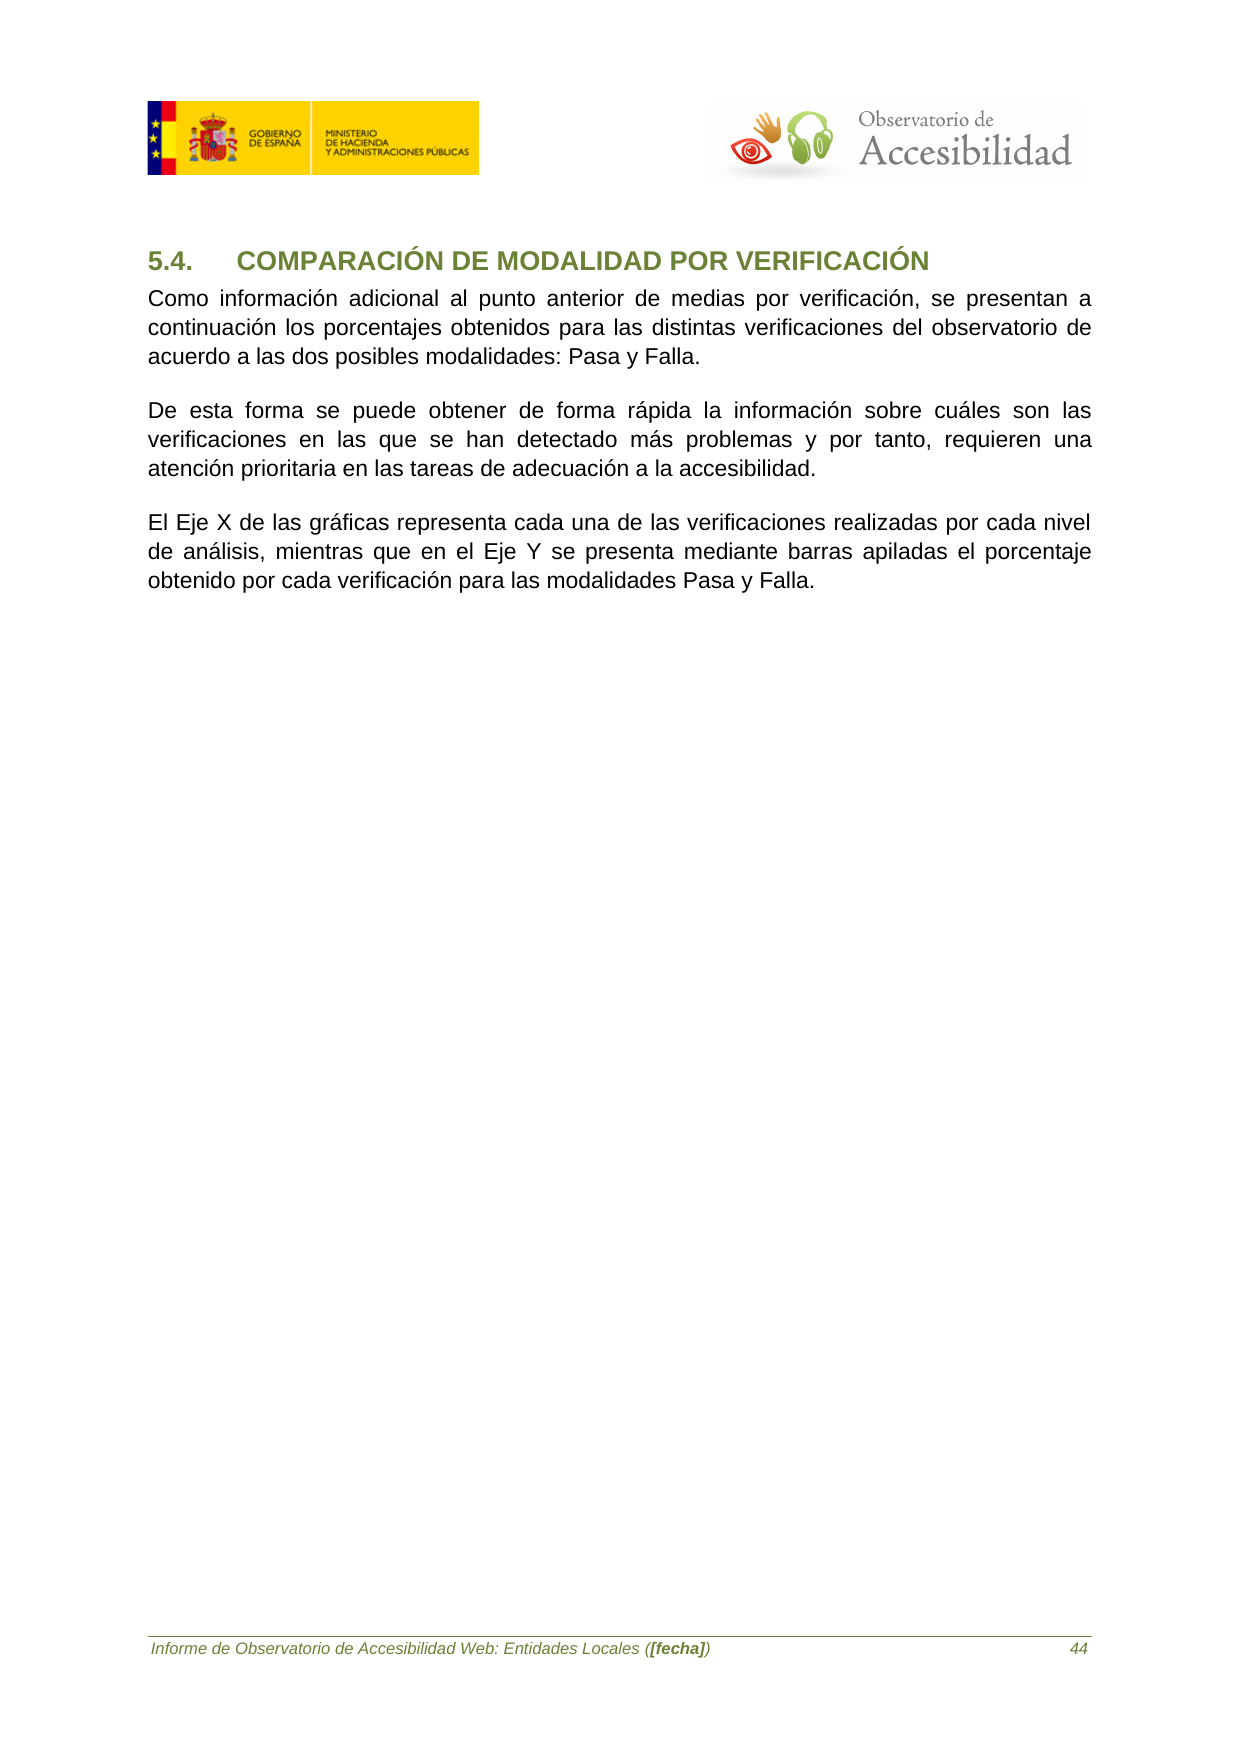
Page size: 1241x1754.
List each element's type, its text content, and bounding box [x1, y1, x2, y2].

text De esta forma se puede obtener de forma rápida la información sobre cuáles son las verificaciones en las que se han detectado más problemas y por tanto, requieren una atención prioritaria en las tareas de adecuación a la accesibilidad. [148, 397, 1092, 481]
picture [147, 101, 479, 175]
subtitle Comparación de Modalidad por Verificación [148, 245, 1092, 276]
text Como información adicional al punto anterior de medias por verificación, se presentan a continuación los porcentajes obtenidos para las distintas verificaciones del observatorio de acuerdo a las dos posibles modalidades: Pasa y Falla. [148, 285, 1092, 369]
text El Eje X de las gráficas representa cada una de las verificaciones realizadas por cada nivel de análisis, mientras que en el Eje Y se presenta mediante barras apiladas el porcentaje obtenido por cada verificación para las modalidades Pasa y Falla. [148, 509, 1092, 593]
picture [710, 102, 1086, 185]
